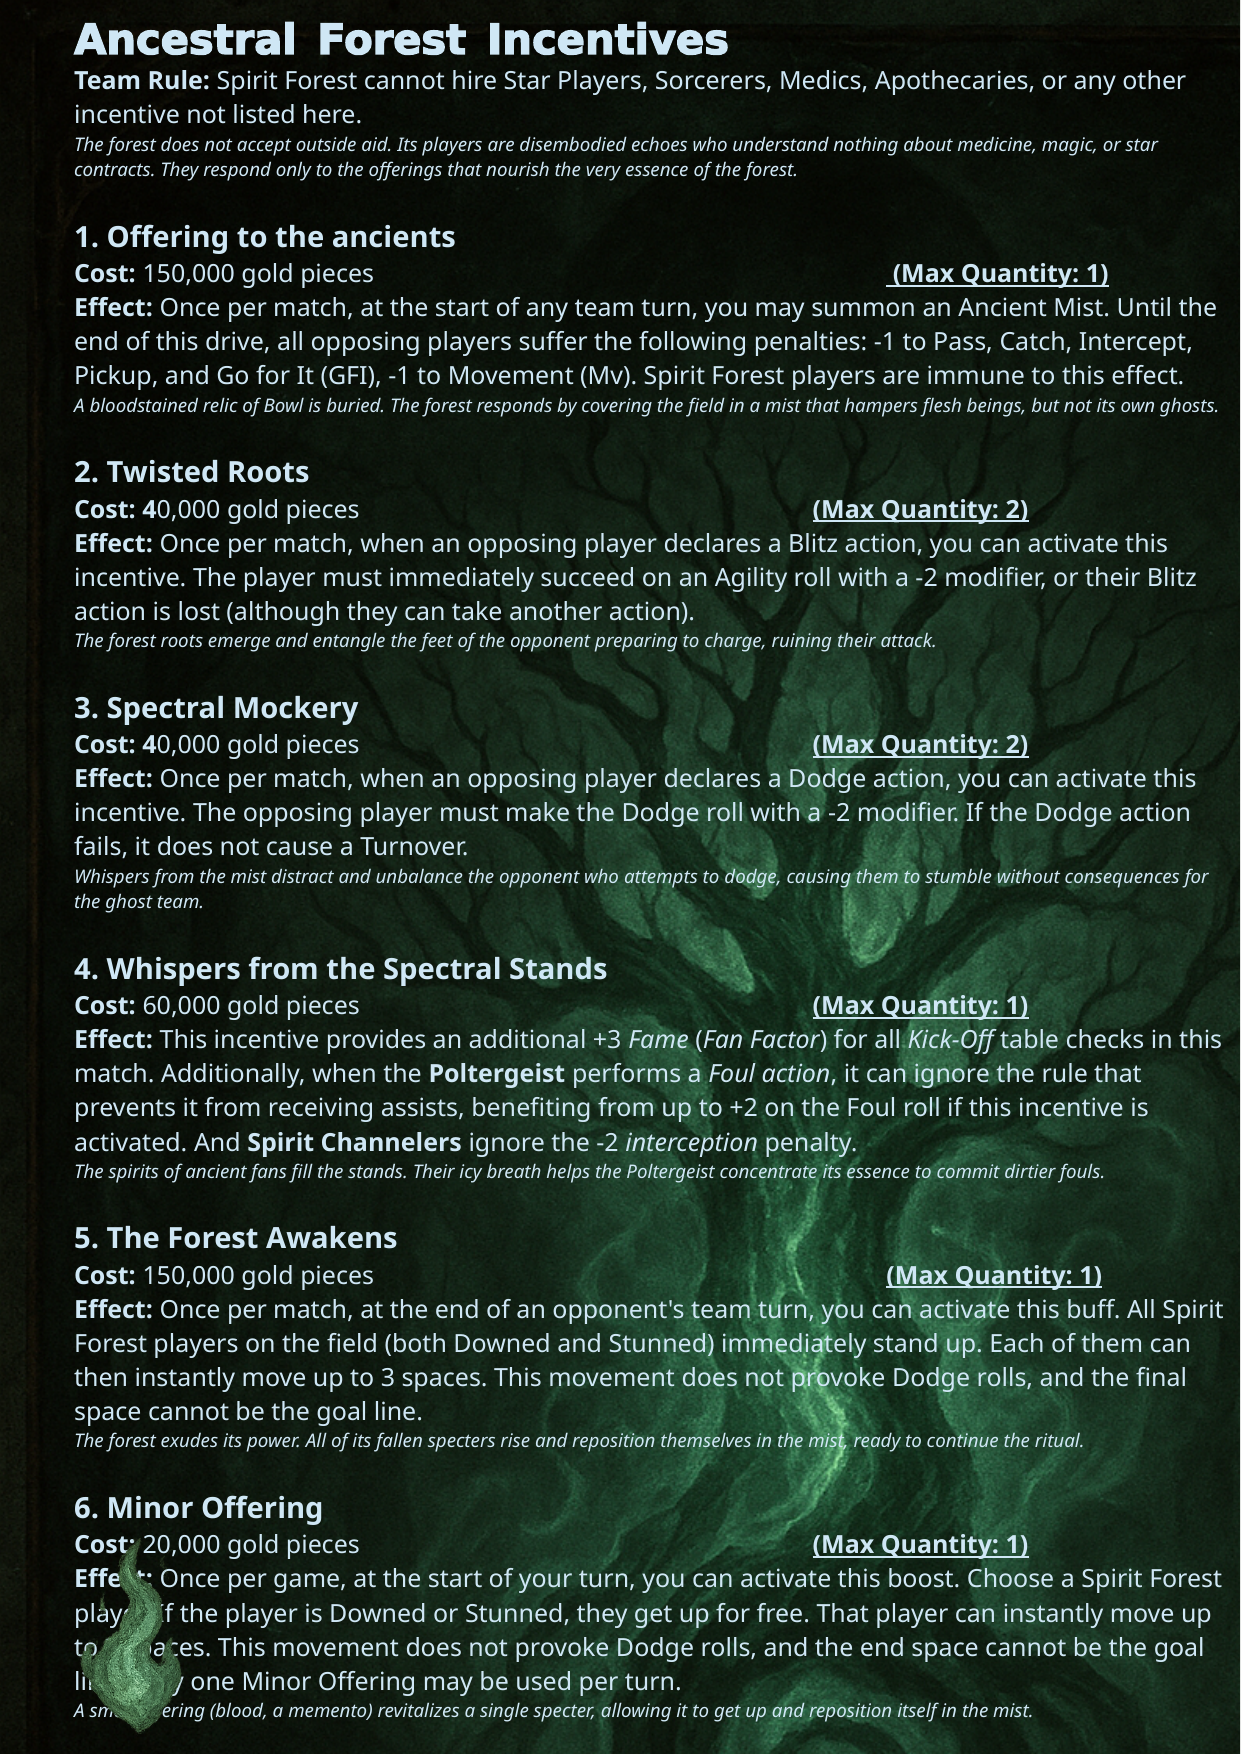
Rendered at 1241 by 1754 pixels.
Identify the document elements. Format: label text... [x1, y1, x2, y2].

picture [0, 0, 1241, 1754]
subtitle Ancestral Forest Incentives Team Rule: Spirit Forest cannot hire Star Players, Sorcerers, Medics, Apothecaries, or any other incentive not listed here. The forest does not accept outside aid. Its players are disembodied echoes who understand nothing about medicine, magic, or star contracts. They respond only to the offerings that nourish the very essence of the forest. 1. Offering to the ancients Cost: 150,000 gold pieces (Max Quantity: 1) Effect: Once per match, at the start of any team turn, you may summon an Ancient Mist. Until the end of this drive, all opposing players suffer the following penalties: -1 to Pass, Catch, Intercept, Pickup, and Go for It (GFI), -1 to Movement (Mv). Spirit Forest players are immune to this effect. A bloodstained relic of Bowl is buried. The forest responds by covering the field in a mist that hampers flesh beings, but not its own ghosts. 2. Twisted Roots Cost: 40,000 gold pieces (Max Quantity: 2) Effect: Once per match, when an opposing player declares a Blitz action, you can activate this incentive. The player must immediately succeed on an Agility roll with a -2 modifier, or their Blitz action is lost (although they can take another action). The forest roots emerge and entangle the feet of the opponent preparing to charge, ruining their attack. 3. Spectral Mockery Cost: 40,000 gold pieces (Max Quantity: 2) Effect: Once per match, when an opposing player declares a Dodge action, you can activate this incentive. The opposing player must make the Dodge roll with a -2 modifier. If the Dodge action fails, it does not cause a Turnover. Whispers from the mist distract and unbalance the opponent who attempts to dodge, causing them to stumble without consequences for the ghost team. 4. Whispers from the Spectral Stands Cost: 60,000 gold pieces (Max Quantity: 1) Effect: This incentive provides an additional +3 Fame (Fan Factor) for all Kick-Off table checks in this match. Additionally, when the Poltergeist performs a Foul action, it can ignore the rule that prevents it from receiving assists, benefiting from up to +2 on the Foul roll if this incentive is activated. And Spirit Channelers ignore the -2 interception penalty. The spirits of ancient fans fill the stands. Their icy breath helps the Poltergeist concentrate its essence to commit dirtier fouls. 5. The Forest Awakens Cost: 150,000 gold pieces (Max Quantity: 1) Effect: Once per match, at the end of an opponent's team turn, you can activate this buff. All Spirit Forest players on the field (both Downed and Stunned) immediately stand up. Each of them can then instantly move up to 3 spaces. This movement does not provoke Dodge rolls, and the final space cannot be the goal line. The forest exudes its power. All of its fallen specters rise and reposition themselves in the mist, ready to continue the ritual. 6. Minor Offering Cost: 20,000 gold pieces (Max Quantity: 1) Effect: Once per game, at the start of your turn, you can activate this boost. Choose a Spirit Forest player. If the player is Downed or Stunned, they get up for free. That player can instantly move up to 3 spaces. This movement does not provoke Dodge rolls, and the end space cannot be the goal line. Only one Minor Offering may be used per turn. A small offering (blood, a memento) revitalizes a single specter, allowing it to get up and reposition itself in the mist. [74, 25, 1240, 1723]
